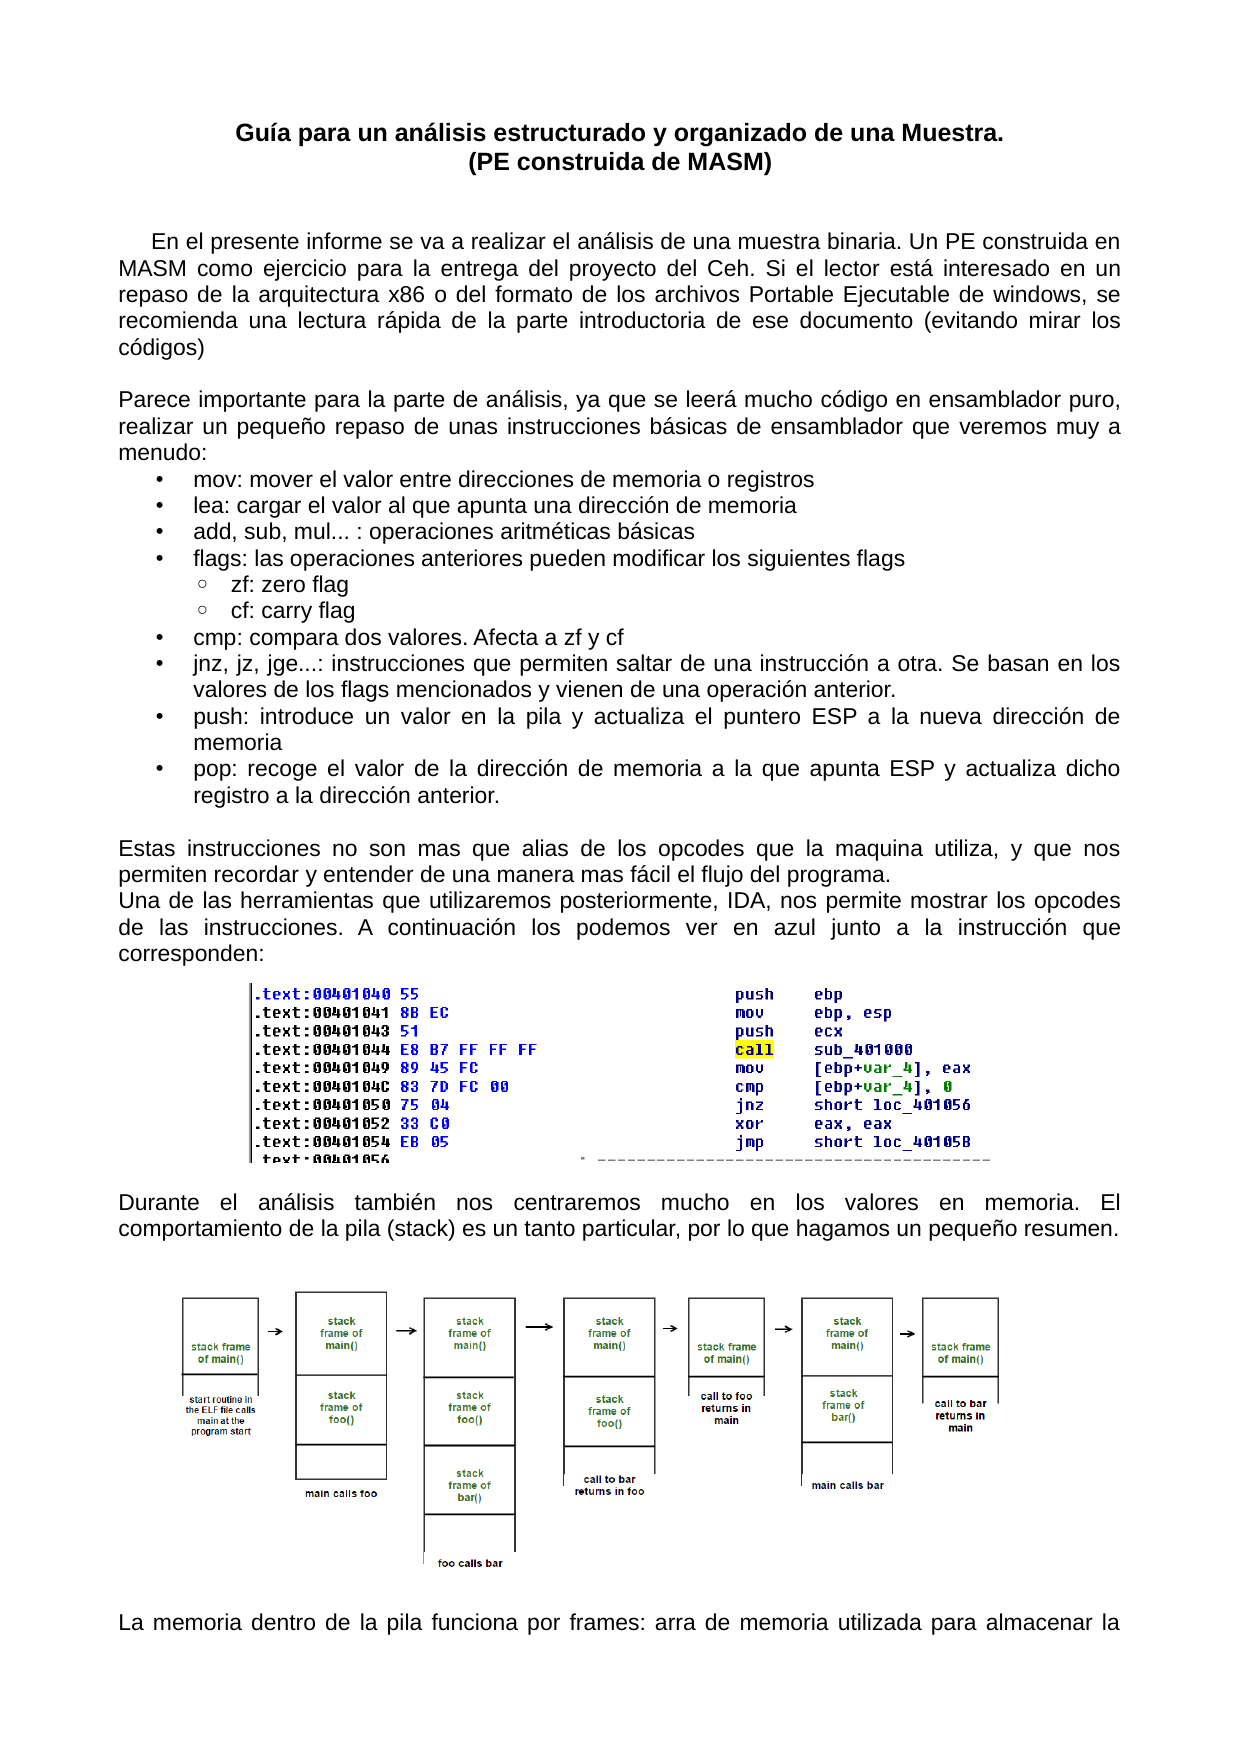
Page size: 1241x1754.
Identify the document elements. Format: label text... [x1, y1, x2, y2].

list pop: recoge el valor de la dirección de memoria a la que apunta ESP y actualiza dicho registro a la dirección anterior. [156, 755, 1122, 808]
text Parece importante para la parte de análisis, ya que se leerá mucho código en ensamblador puro, realizar un pequeño repaso de unas instrucciones básicas de ensamblador que veremos muy a menudo: [118, 386, 1122, 466]
list cmp: compara dos valores. Afecta a zf y cf [156, 624, 1122, 650]
text Una de las herramientas que utilizaremos posteriormente, IDA, nos permite mostrar los opcodes de las instrucciones. A continuación los podemos ver en azul junto a la instrucción que corresponden: [118, 887, 1122, 966]
list zf: zero flag [193, 571, 1122, 597]
text En el presente informe se va a realizar el análisis de una muestra binaria. Un PE construida en MASM como ejercicio para la entrega del proyecto del Ceh. Si el lector está interesado en un repaso de la arquitectura x86 o del formato de los archivos Portable Ejecutable de windows, se recomienda una lectura rápida de la parte introductoria de ese documento (evitando mirar los códigos) [118, 228, 1122, 360]
list mov: mover el valor entre direcciones de memoria o registros [156, 466, 1122, 492]
list flags: las operaciones anteriores pueden modificar los siguientes flags [156, 544, 1122, 571]
text Guía para un análisis estructurado y organizado de una Muestra. [118, 118, 1122, 147]
list add, sub, mul... : operaciones aritméticas básicas [156, 518, 1122, 544]
text (PE construida de MASM) [118, 147, 1122, 176]
list push: introduce un valor en la pila y actualiza el puntero ESP a la nueva dirección de memoria [156, 703, 1122, 755]
text Durante el análisis también nos centraremos mucho en los valores en memoria. El comportamiento de la pila (stack) es un tanto particular, por lo que hagamos un pequeño resumen. [118, 1189, 1122, 1242]
picture [248, 983, 992, 1163]
list cf: carry flag [193, 597, 1122, 624]
text Estas instrucciones no son mas que alias de los opcodes que la maquina utiliza, y que nos permiten recordar y entender de una manera mas fácil el flujo del programa. [118, 834, 1122, 887]
list lea: cargar el valor al que apunta una dirección de memoria [156, 492, 1122, 518]
list jnz, jz, jge...: instrucciones que permiten saltar de una instrucción a otra. Se basan en los valores de los flags mencionados y vienen de una operación anterior. [156, 650, 1122, 703]
text La memoria dentro de la pila funciona por frames: arra de memoria utilizada para almacenar la [118, 1268, 1122, 1635]
picture [165, 1279, 1022, 1609]
